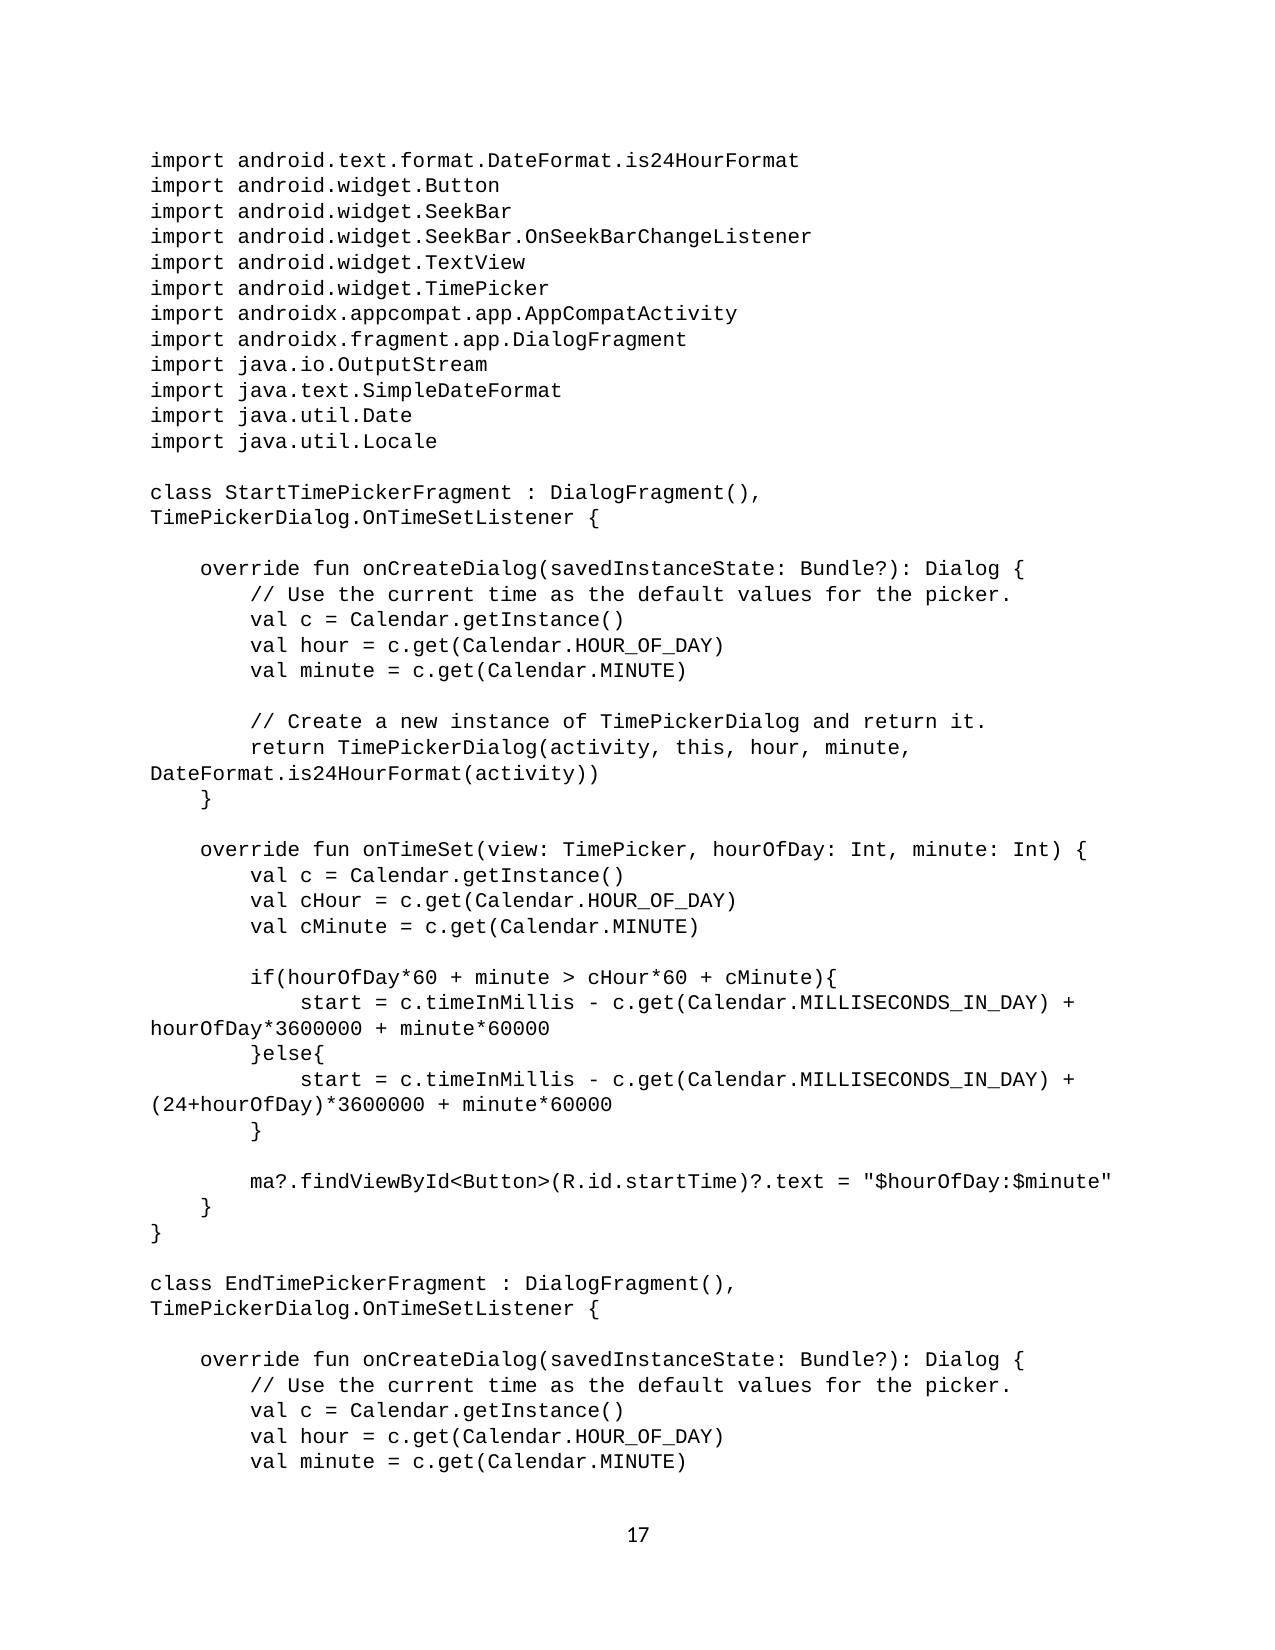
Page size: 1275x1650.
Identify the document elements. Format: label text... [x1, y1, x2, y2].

text import java.io.OutputStream [150, 354, 1125, 378]
text val c = Calendar.getInstance() [150, 609, 1125, 633]
text ma?.findViewById<Button>(R.id.startTime)?.text = "$hourOfDay:$minute" [150, 1171, 1125, 1194]
text val hour = c.get(Calendar.HOUR_OF_DAY) [150, 1426, 1125, 1450]
text } [150, 1196, 1125, 1220]
text return TimePickerDialog(activity, this, hour, minute, DateFormat.is24HourFormat(activity)) [150, 737, 1125, 786]
text import android.widget.TextView [150, 252, 1125, 276]
text import android.widget.TimePicker [150, 278, 1125, 301]
text val minute = c.get(Calendar.MINUTE) [150, 1452, 1125, 1475]
text class EndTimePickerFragment : DialogFragment(), TimePickerDialog.OnTimeSetListener { [150, 1273, 1125, 1322]
text // Use the current time as the default values for the picker. [150, 584, 1125, 607]
text val cHour = c.get(Calendar.HOUR_OF_DAY) [150, 890, 1125, 914]
text } [150, 1222, 1125, 1246]
text start = c.timeInMillis - c.get(Calendar.MILLISECONDS_IN_DAY) + (24+hourOfDay)*3600000 + minute*60000 [150, 1069, 1125, 1118]
text start = c.timeInMillis - c.get(Calendar.MILLISECONDS_IN_DAY) + hourOfDay*3600000 + minute*60000 [150, 992, 1125, 1041]
text import java.text.SimpleDateFormat [150, 380, 1125, 403]
text }else{ [150, 1043, 1125, 1067]
text import android.widget.SeekBar [150, 201, 1125, 225]
text // Use the current time as the default values for the picker. [150, 1375, 1125, 1399]
text } [150, 788, 1125, 812]
text } [150, 1120, 1125, 1143]
text import android.widget.Button [150, 176, 1125, 199]
text override fun onTimeSet(view: TimePicker, hourOfDay: Int, minute: Int) { [150, 839, 1125, 863]
text val hour = c.get(Calendar.HOUR_OF_DAY) [150, 635, 1125, 658]
text override fun onCreateDialog(savedInstanceState: Bundle?): Dialog { [150, 1349, 1125, 1373]
text val minute = c.get(Calendar.MINUTE) [150, 660, 1125, 684]
text override fun onCreateDialog(savedInstanceState: Bundle?): Dialog { [150, 558, 1125, 582]
text import androidx.appcompat.app.AppCompatActivity [150, 303, 1125, 327]
text val cMinute = c.get(Calendar.MINUTE) [150, 916, 1125, 939]
text import java.util.Locale [150, 431, 1125, 454]
text import androidx.fragment.app.DialogFragment [150, 329, 1125, 352]
text class StartTimePickerFragment : DialogFragment(), TimePickerDialog.OnTimeSetListener { [150, 482, 1125, 531]
text if(hourOfDay*60 + minute > cHour*60 + cMinute){ [150, 967, 1125, 990]
text val c = Calendar.getInstance() [150, 1401, 1125, 1424]
text import android.text.format.DateFormat.is24HourFormat [150, 150, 1125, 174]
text val c = Calendar.getInstance() [150, 864, 1125, 888]
text import android.widget.SeekBar.OnSeekBarChangeListener [150, 227, 1125, 250]
text // Create a new instance of TimePickerDialog and return it. [150, 711, 1125, 735]
text import java.util.Date [150, 405, 1125, 429]
